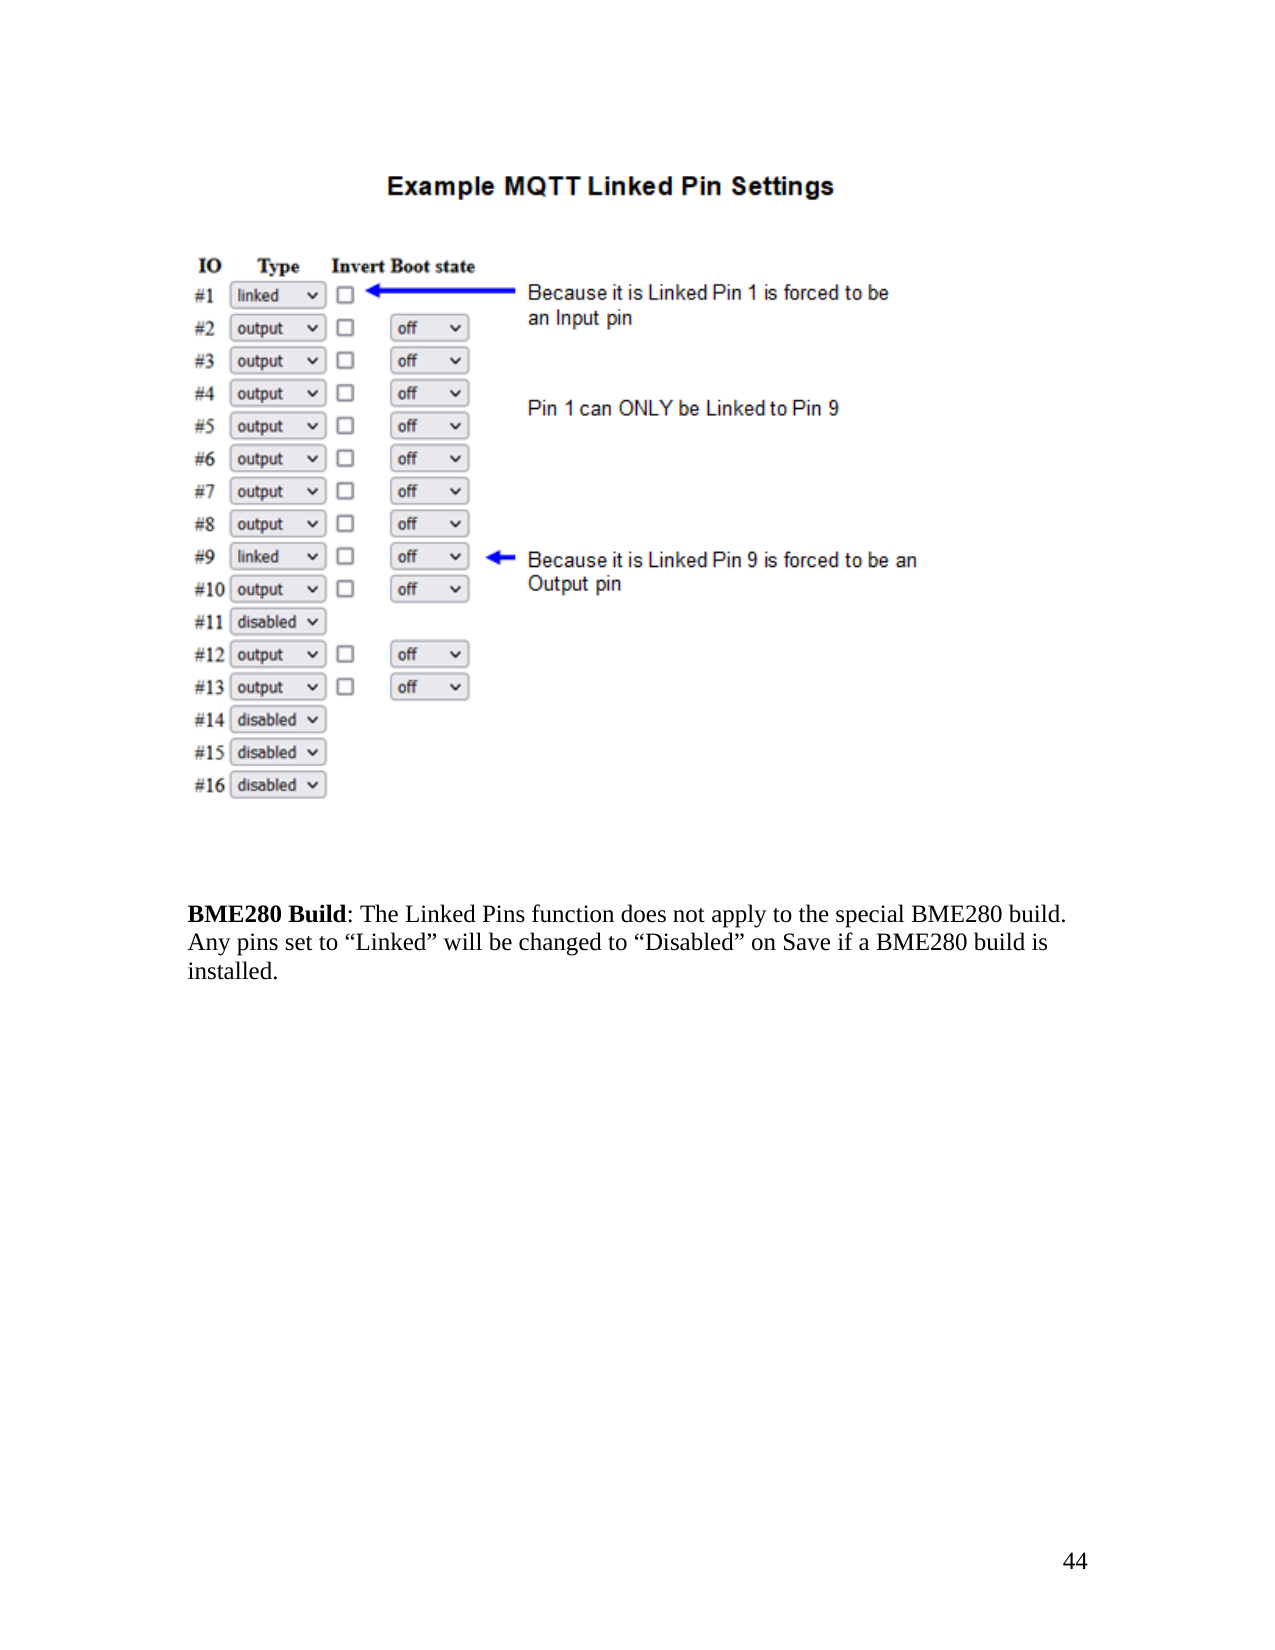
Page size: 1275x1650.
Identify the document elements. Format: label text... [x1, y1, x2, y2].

text BME280 Build: The Linked Pins function does not apply to the special BME280 build. Any pins set to “Linked” will be changed to “Disabled” on Save if a BME280 build is installed. [187, 899, 1087, 985]
picture [187, 150, 963, 813]
